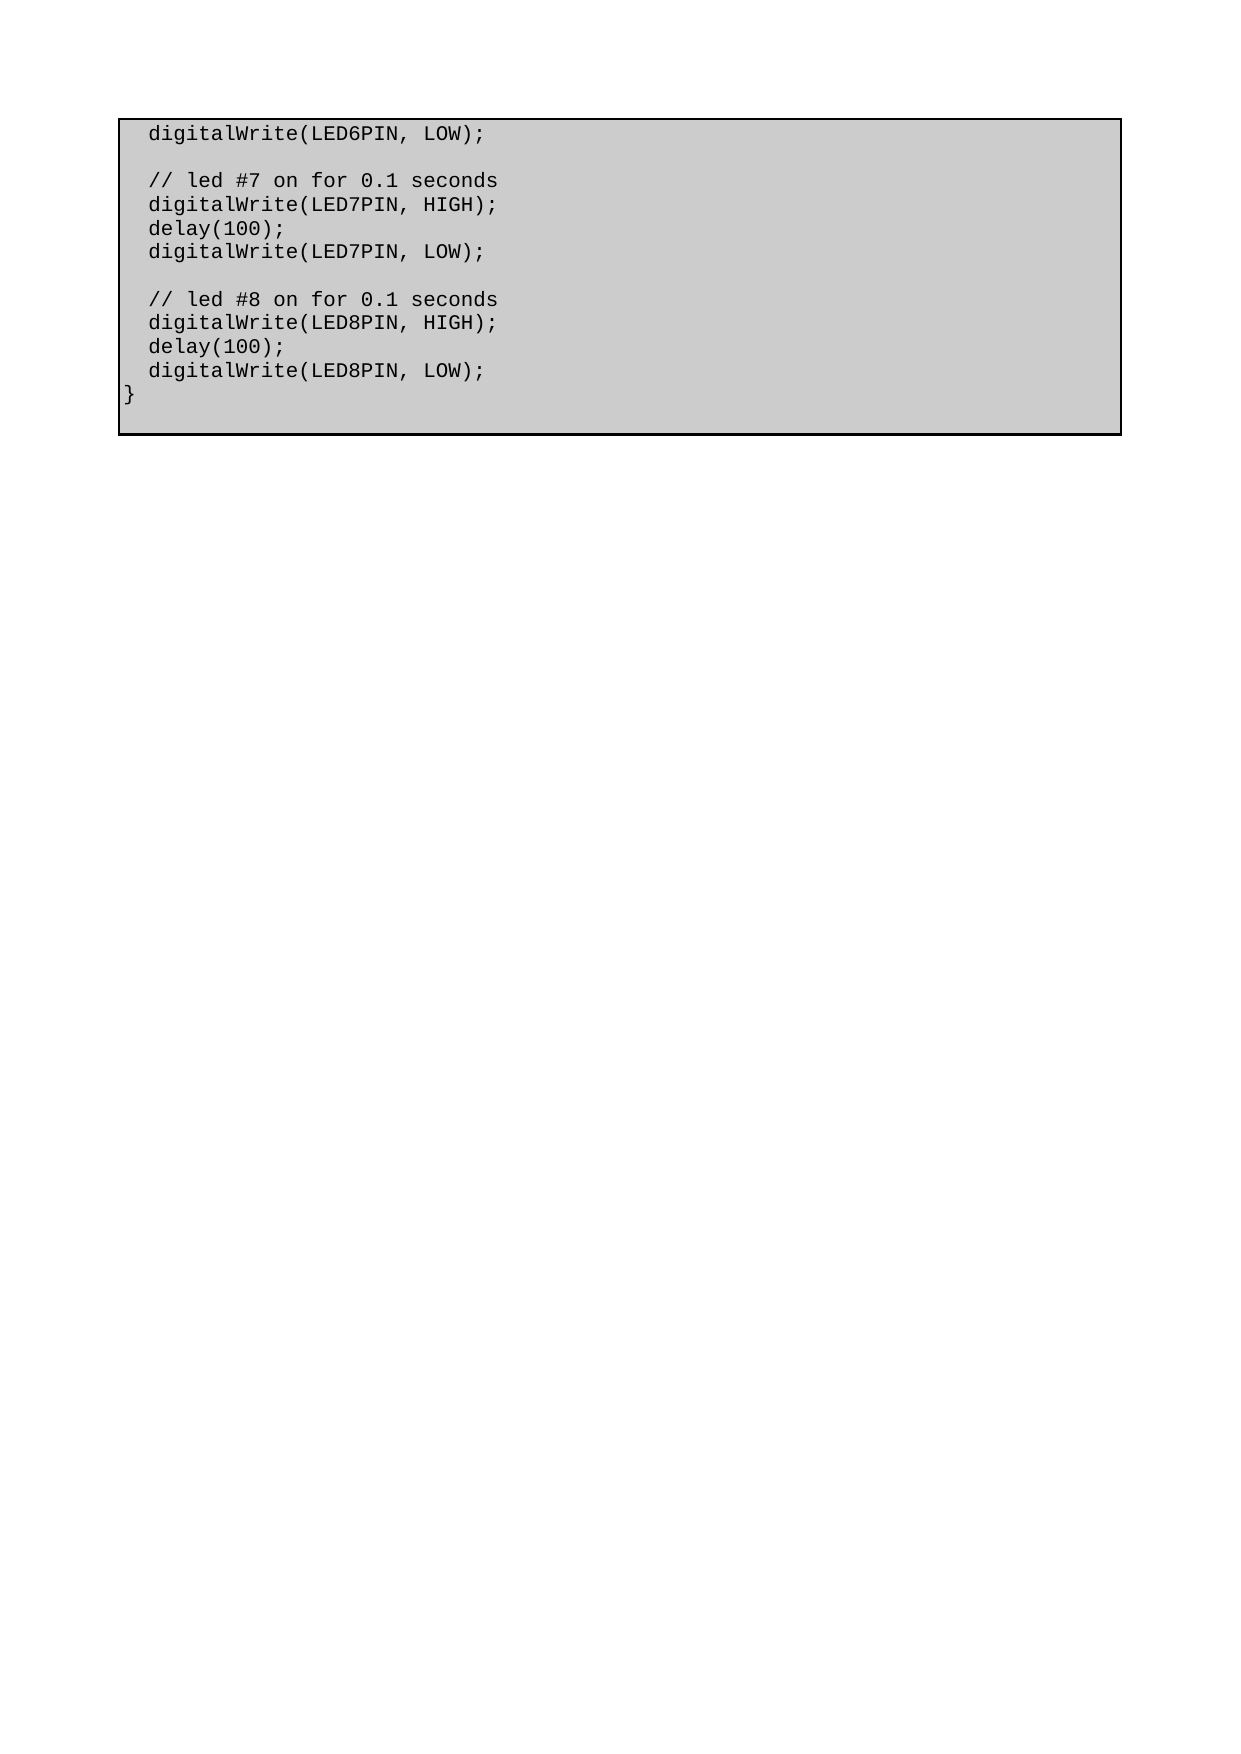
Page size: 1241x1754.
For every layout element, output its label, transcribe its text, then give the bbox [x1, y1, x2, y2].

text delay(100); [120, 213, 1120, 236]
text digitalWrite(LED7PIN, HIGH); [120, 189, 1120, 213]
text digitalWrite(LED8PIN, LOW); [120, 354, 1120, 378]
text // led #7 on for 0.1 seconds [120, 165, 1120, 189]
text digitalWrite(LED8PIN, HIGH); [120, 307, 1120, 331]
text digitalWrite(LED6PIN, LOW); [120, 120, 1120, 142]
text // led #8 on for 0.1 seconds [120, 284, 1120, 307]
text delay(100); [120, 331, 1120, 354]
text } [120, 378, 1120, 402]
text digitalWrite(LED7PIN, LOW); [120, 236, 1120, 260]
